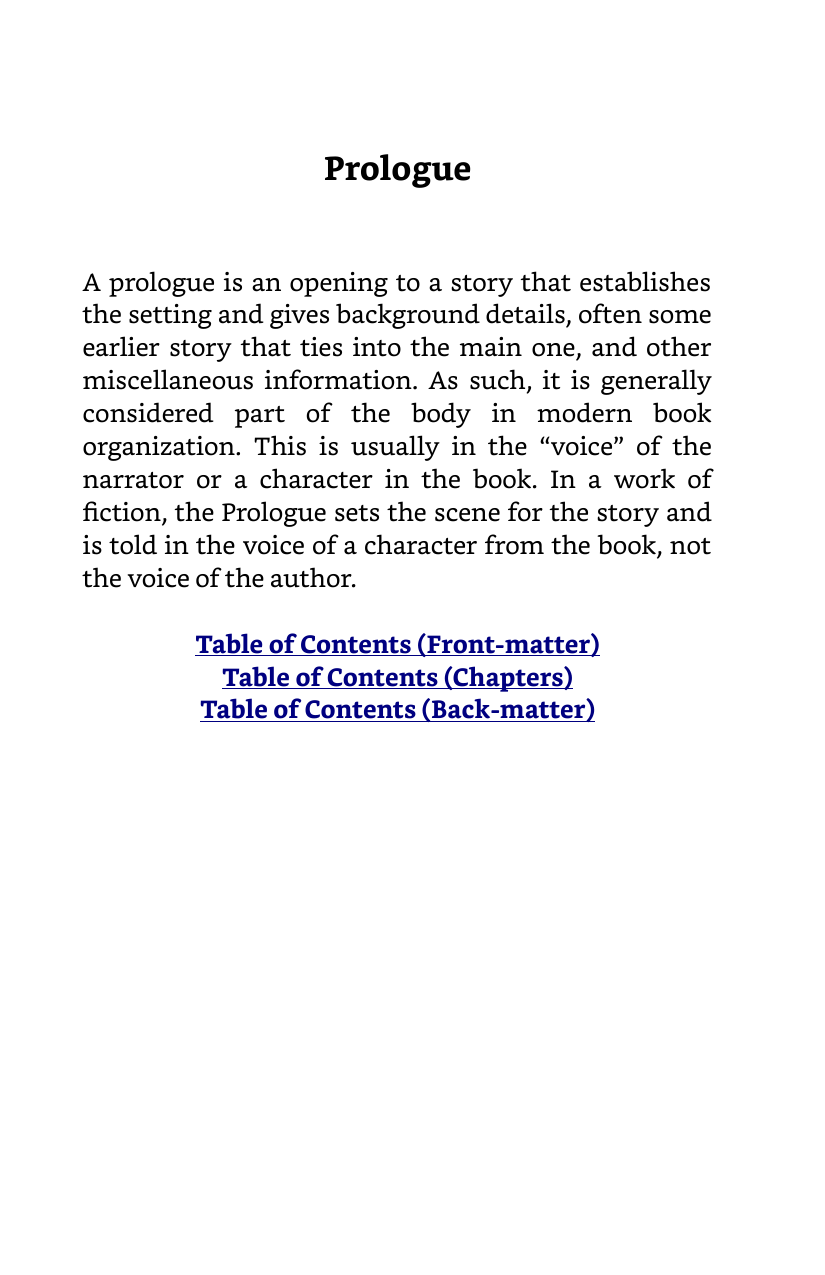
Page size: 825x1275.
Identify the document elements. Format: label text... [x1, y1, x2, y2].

text Table of Contents (Chapters) [82, 659, 712, 692]
text Table of Contents (Front-matter) [82, 627, 712, 659]
text Table of Contents (Back-matter) [82, 692, 712, 725]
subtitle Prologue [82, 146, 712, 189]
text A prologue is an opening to a story that establishes the setting and gives background details, often some earlier story that ties into the main one, and other miscellaneous information. As such, it is generally considered part of the body in modern book organization. This is usually in the “voice” of the narrator or a character in the book. In a work of fiction, the Prologue sets the scene for the story and is told in the voice of a character from the book, not the voice of the author. [82, 264, 712, 594]
